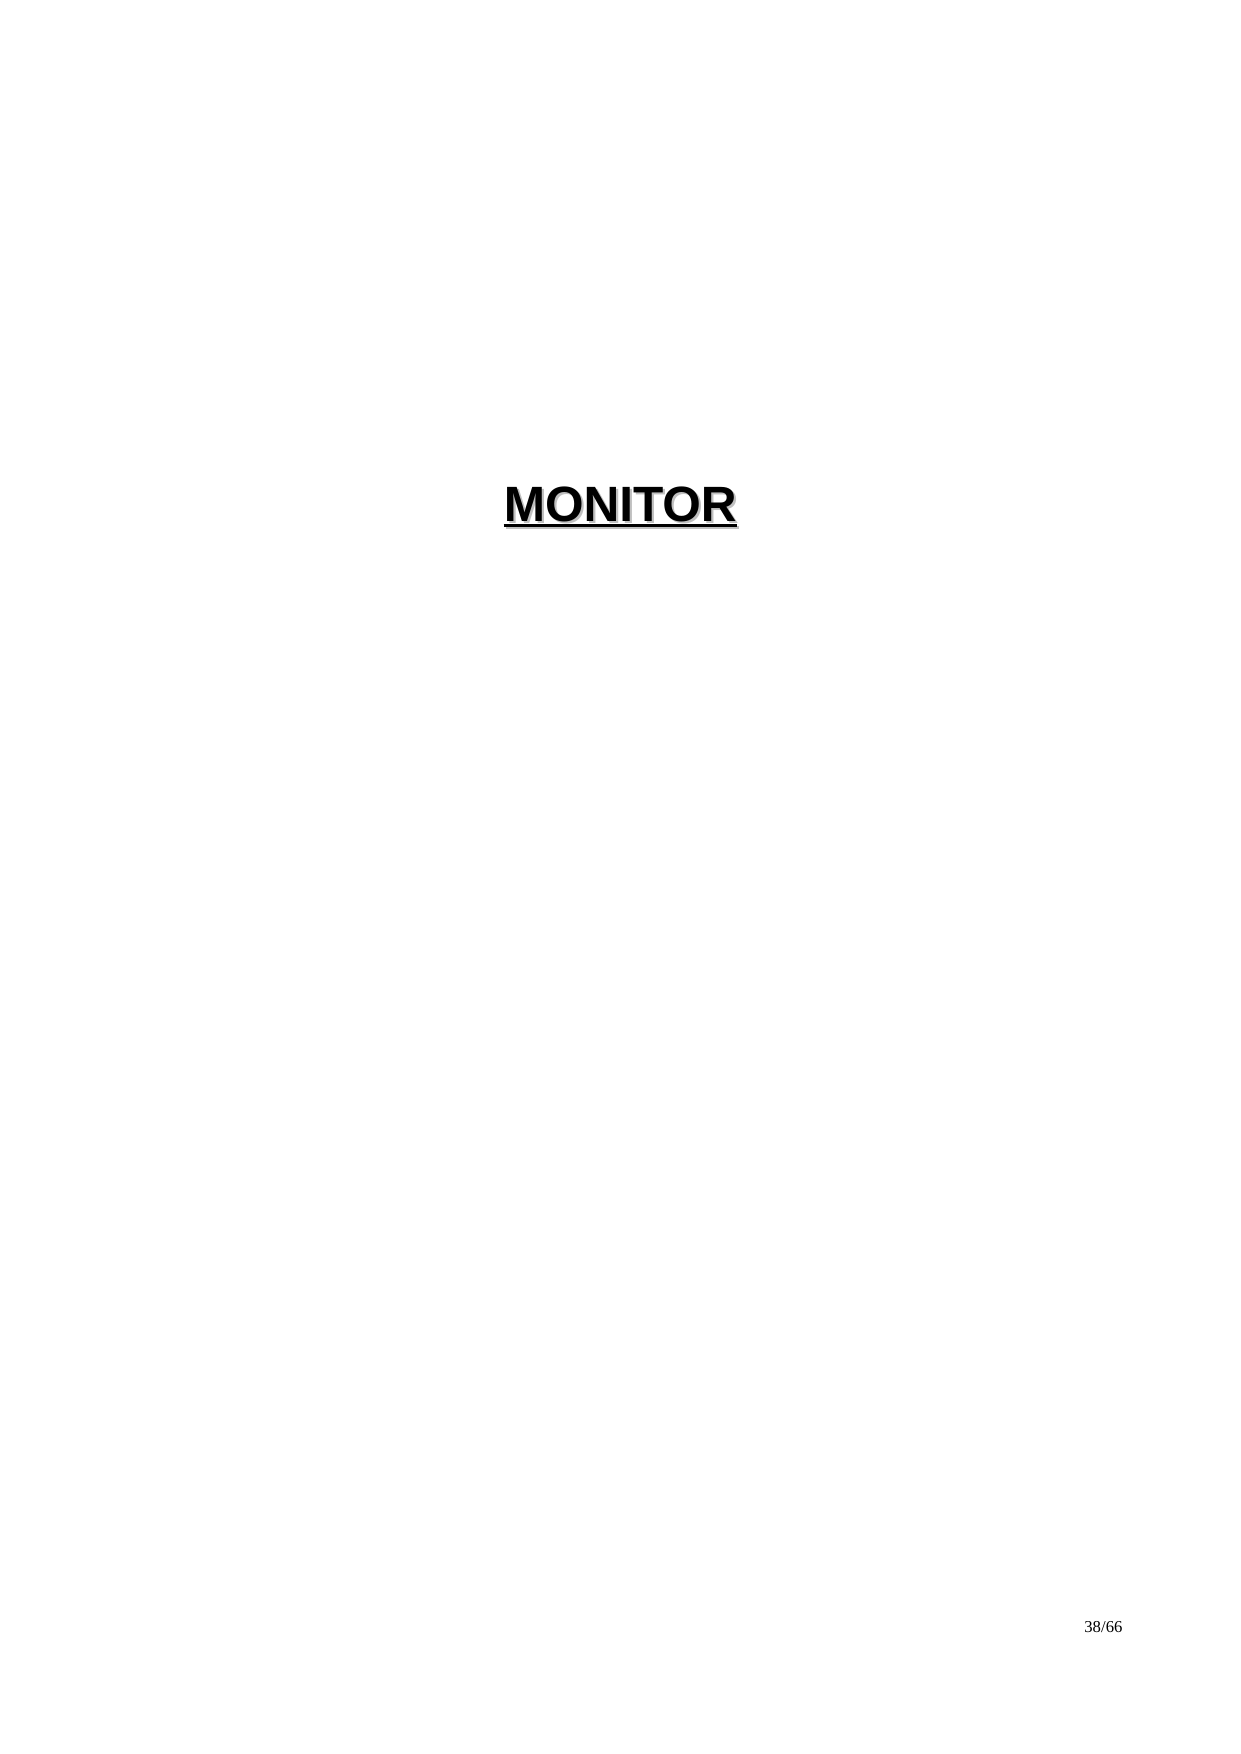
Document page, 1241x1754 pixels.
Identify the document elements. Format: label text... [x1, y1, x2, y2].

subtitle MONITOR [118, 475, 1122, 532]
